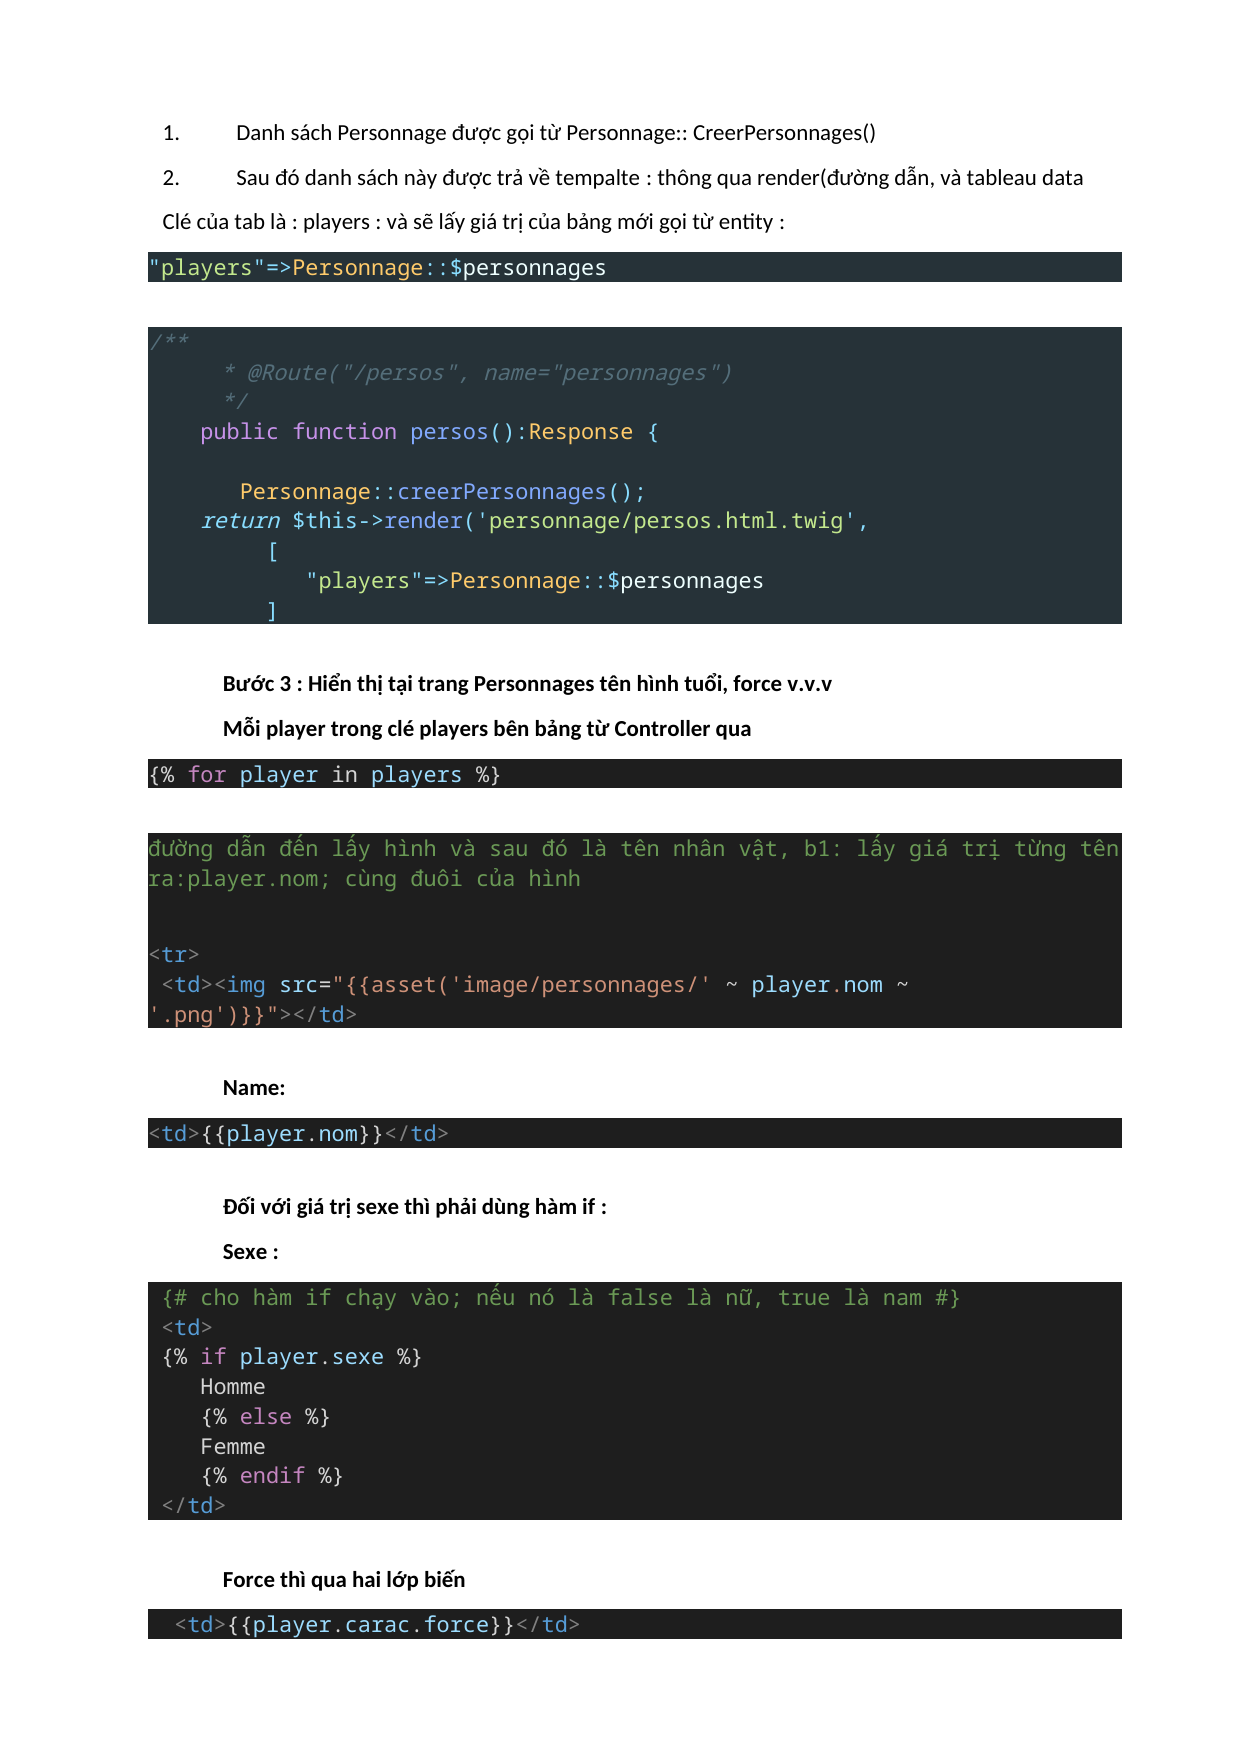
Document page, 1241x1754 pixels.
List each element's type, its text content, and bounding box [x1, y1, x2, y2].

text */ [148, 386, 1122, 416]
text đường dẫn đến lấy hình và sau đó là tên nhân vật, b1: lấy giá trị từng tên ra:player.nom; cùng đuôi của hình [148, 833, 1122, 893]
text Homme [148, 1371, 1122, 1401]
list Bước 3 : Hiển thị tại trang Personnages tên hình tuổi, force v.v.v [223, 669, 1122, 697]
text [ [148, 535, 1122, 565]
text public function persos():Response { [148, 416, 1122, 446]
text /** [148, 327, 1122, 356]
list Clé của tab là : players : và sẽ lấy giá trị của bảng mới gọi từ entity : [162, 207, 1122, 236]
text <td>{{player.carac.force}}</td> [148, 1609, 1122, 1639]
text <td>{{player.nom}}</td> [148, 1118, 1122, 1148]
text {% else %} [148, 1401, 1122, 1431]
text {% endif %} [148, 1461, 1122, 1490]
text {% if player.sexe %} [148, 1341, 1122, 1371]
text {# cho hàm if chạy vào; nếu nó là false là nữ, true là nam #} [148, 1282, 1122, 1312]
text Personnage::creerPersonnages(); [148, 476, 1122, 505]
list Sexe : [223, 1237, 1122, 1265]
list Force thì qua hai lớp biến [223, 1565, 1122, 1593]
text ] [148, 595, 1122, 624]
text "players"=>Personnage::$personnages [148, 565, 1122, 595]
text * @Route("/persos", name="personnages") [148, 356, 1122, 386]
text Femme [148, 1431, 1122, 1461]
text <tr> [148, 939, 1122, 969]
list Name: [223, 1073, 1122, 1101]
text <td> [148, 1312, 1122, 1341]
list Danh sách Personnage được gọi từ Personnage:: CreerPersonnages() [162, 118, 1122, 146]
list Đối với giá trị sexe thì phải dùng hàm if : [223, 1192, 1122, 1220]
list Sau đó danh sách này được trả về tempalte : thông qua render(đường dẫn, và tableau data [162, 163, 1122, 191]
text </td> [148, 1490, 1122, 1520]
text return $this->render('personnage/persos.html.twig', [148, 505, 1122, 535]
text "players"=>Personnage::$personnages [148, 252, 1122, 282]
text <td><img src="{{asset('image/personnages/' ~ player.nom ~ '.png')}}"></td> [148, 969, 1122, 1028]
text {% for player in players %} [148, 759, 1122, 788]
list Mỗi player trong clé players bên bảng từ Controller qua [223, 714, 1122, 742]
